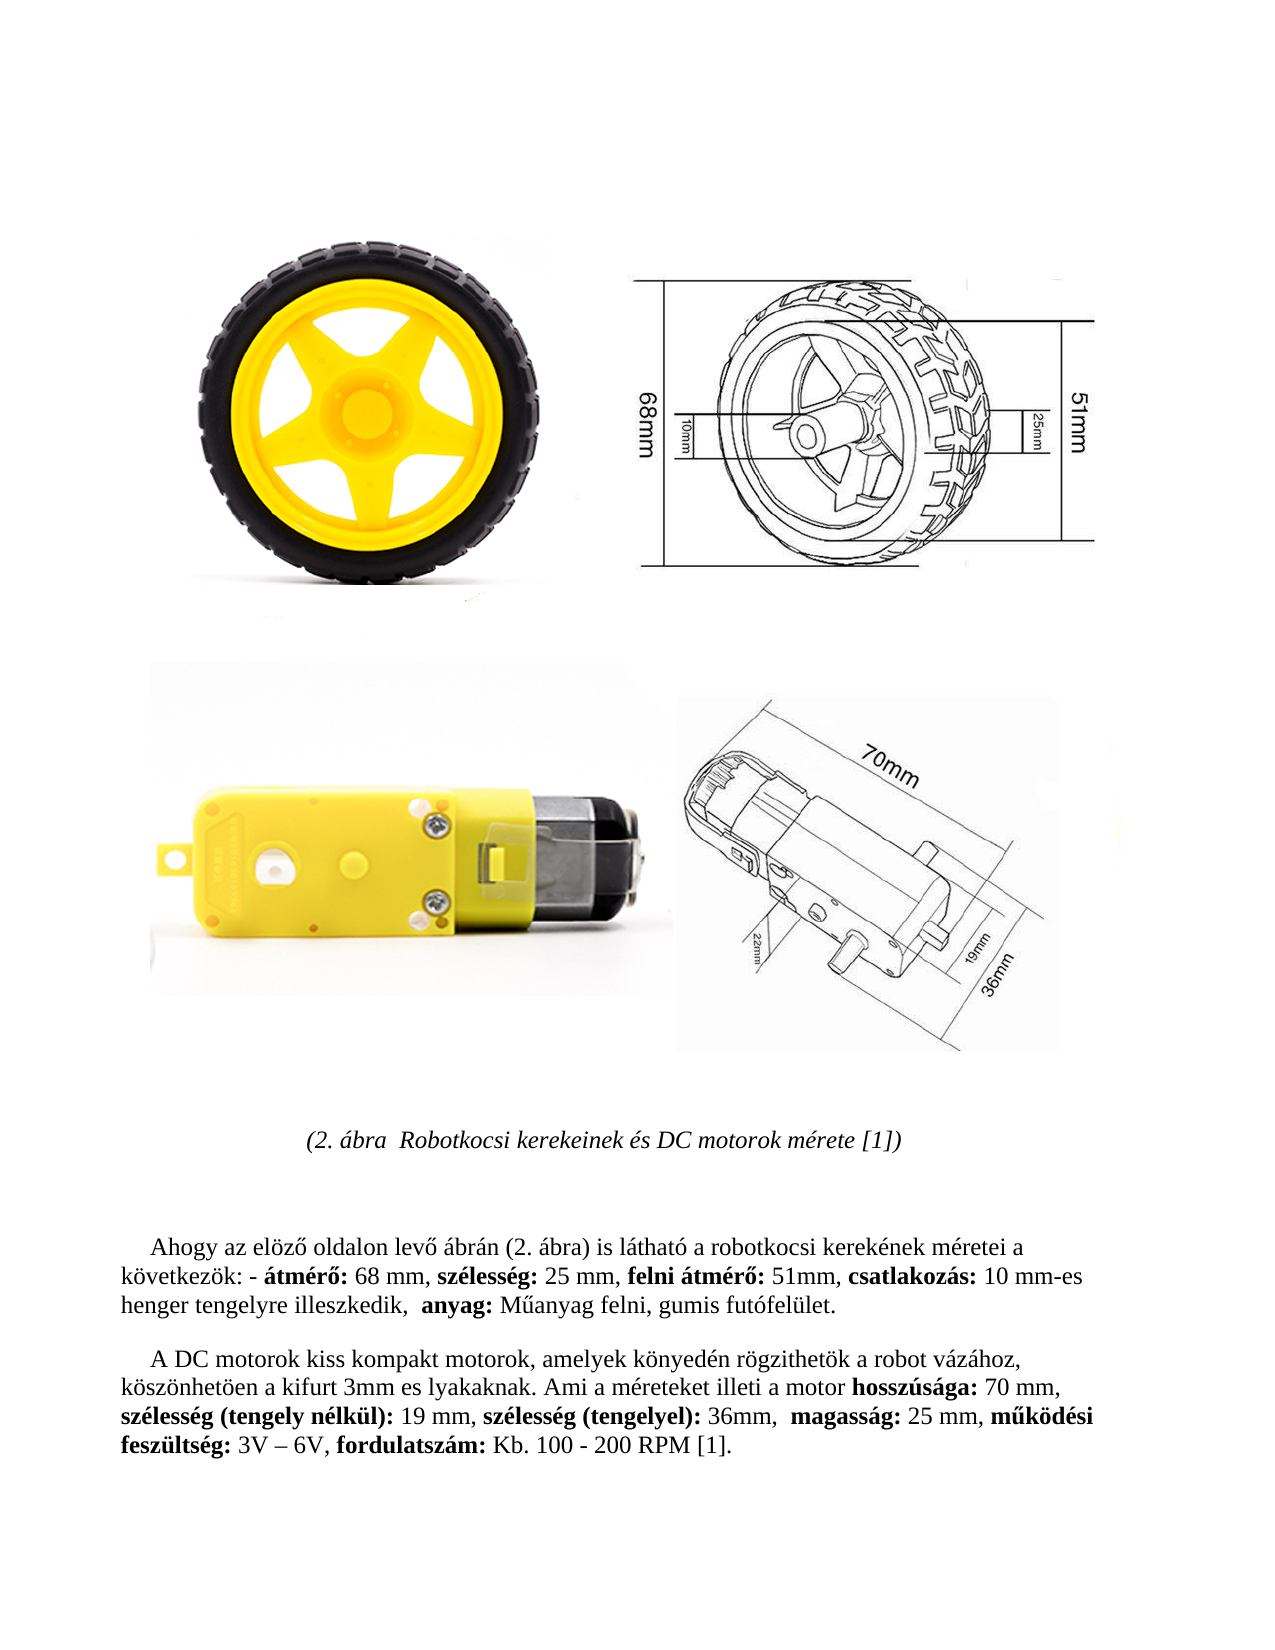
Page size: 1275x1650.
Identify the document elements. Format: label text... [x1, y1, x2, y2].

text A DC motorok kiss kompakt motorok, amelyek könyedén rögzithetök a robot vázához, köszönhetöen a kifurt 3mm es lyakaknak. Ami a méreteket illeti a motor hosszúsága: 70 mm, szélesség (tengely nélkül): 19 mm, szélesség (tengelyel): 36mm, magasság: 25 mm, működési feszültség: 3V – 6V, fordulatszám: Kb. 100 - 200 RPM [1]. [121, 1344, 1125, 1459]
text Ahogy az elöző oldalon levő ábrán (2. ábra) is látható a robotkocsi kerekének méretei a következök: - átmérő: 68 mm, szélesség: 25 mm, felni átmérő: 51mm, csatlakozás: 10 mm-es henger tengelyre illeszkedik, anyag: Műanyag felni, gumis futófelület. [121, 1232, 1125, 1319]
picture [150, 150, 1125, 1125]
text (2. ábra Robotkocsi kerekeinek és DC motorok mérete [1]) [300, 1125, 1125, 1154]
